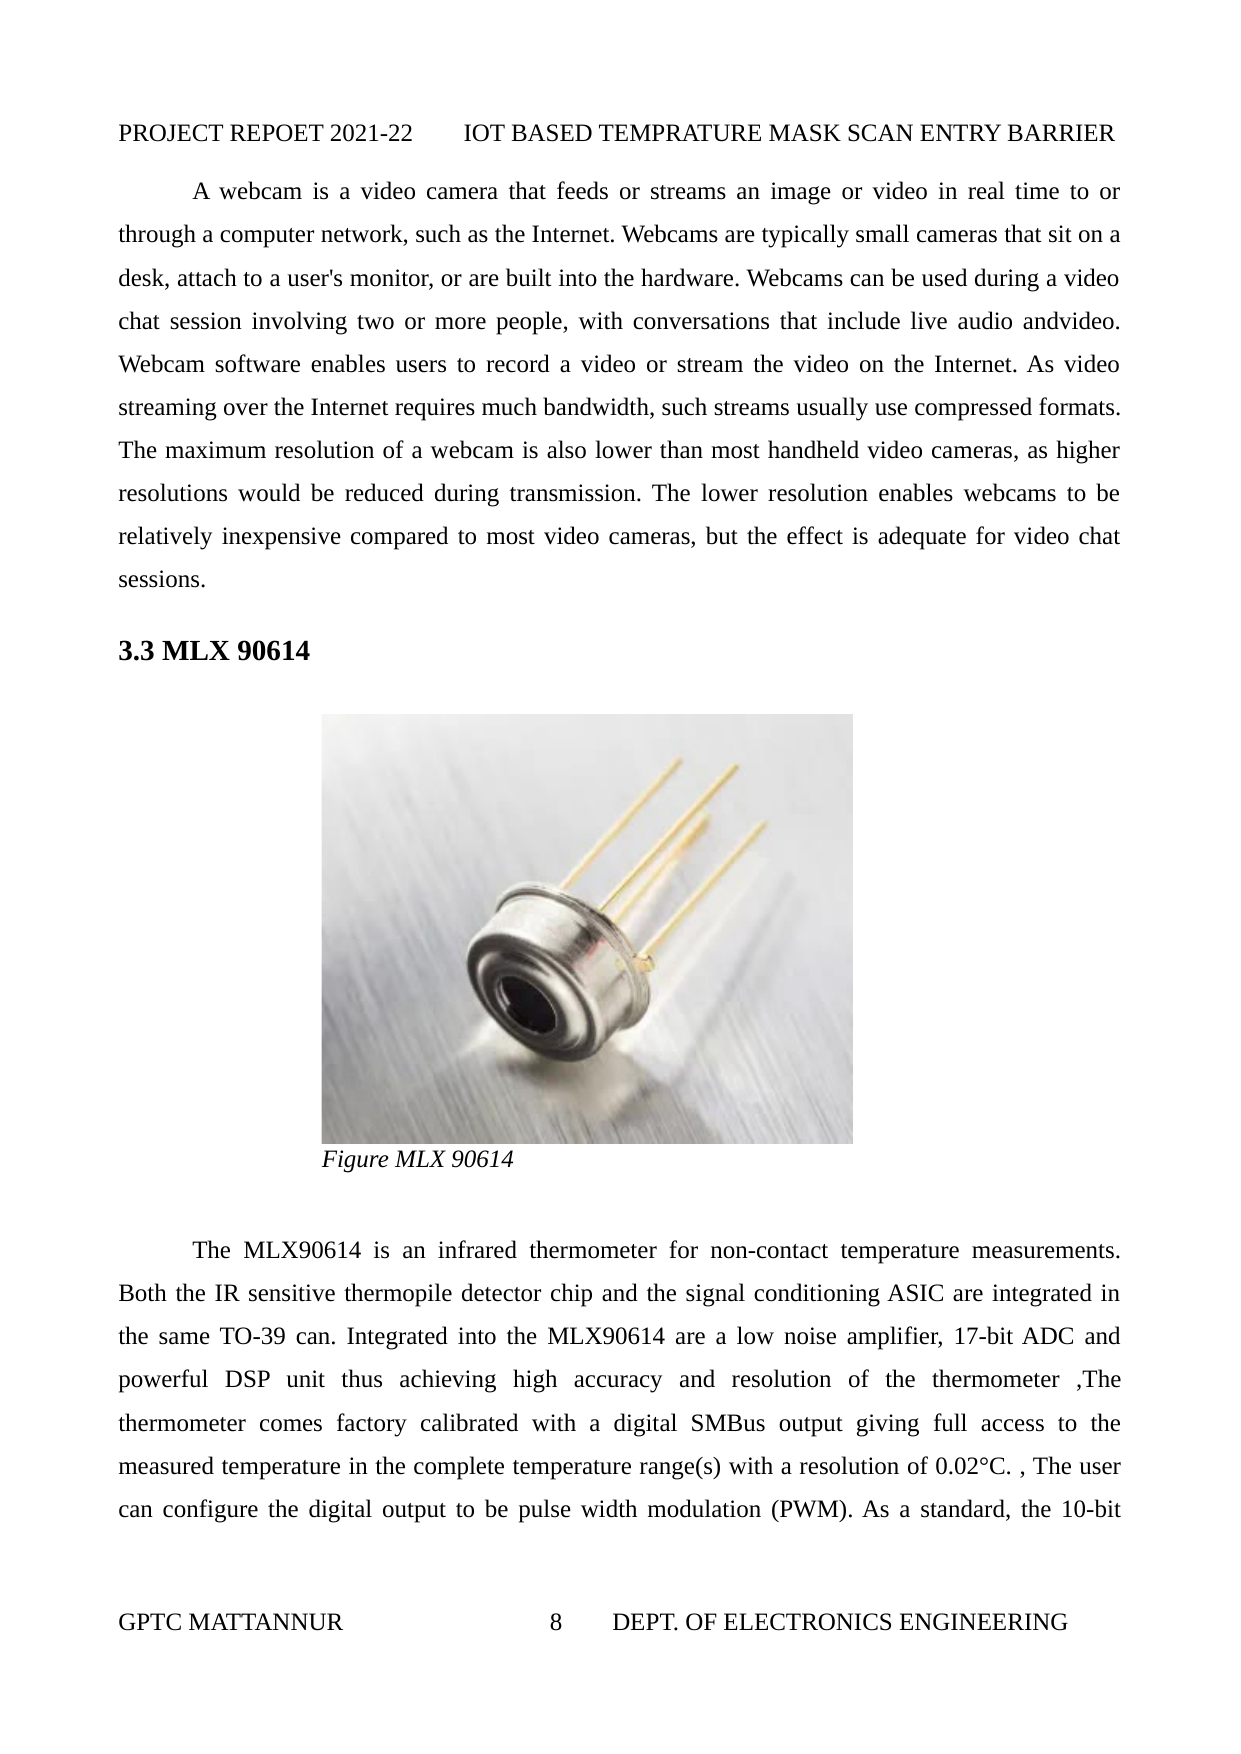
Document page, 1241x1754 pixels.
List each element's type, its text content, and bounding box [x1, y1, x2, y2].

picture [321, 714, 853, 1144]
text 3.3 MLX 90614 [118, 633, 1122, 666]
text Figure MLX 90614 [322, 1144, 853, 1173]
text A webcam is a video camera that feeds or streams an image or video in real time to or through a computer network, such as the Internet. Webcams are typically small cameras that sit on a desk, attach to a user's monitor, or are built into the hardware. Webcams can be used during a video chat session involving two or more people, with conversations that include live audio andvideo. Webcam software enables users to record a video or stream the video on the Internet. As video streaming over the Internet requires much bandwidth, such streams usually use compressed formats. The maximum resolution of a webcam is also lower than most handheld video cameras, as higher resolutions would be reduced during transmission. The lower resolution enables webcams to be relatively inexpensive compared to most video cameras, but the effect is adequate for video chat sessions. [118, 176, 1122, 593]
text The MLX90614 is an infrared thermometer for non-contact temperature measurements. Both the IR sensitive thermopile detector chip and the signal conditioning ASIC are integrated in the same TO-39 can. Integrated into the MLX90614 are a low noise amplifier, 17-bit ADC and powerful DSP unit thus achieving high accuracy and resolution of the thermometer ,The thermometer comes factory calibrated with a digital SMBus output giving full access to the measured temperature in the complete temperature range(s) with a resolution of 0.02°C. , The user can configure the digital output to be pulse width modulation (PWM). As a standard, the 10-bit [118, 1235, 1122, 1523]
